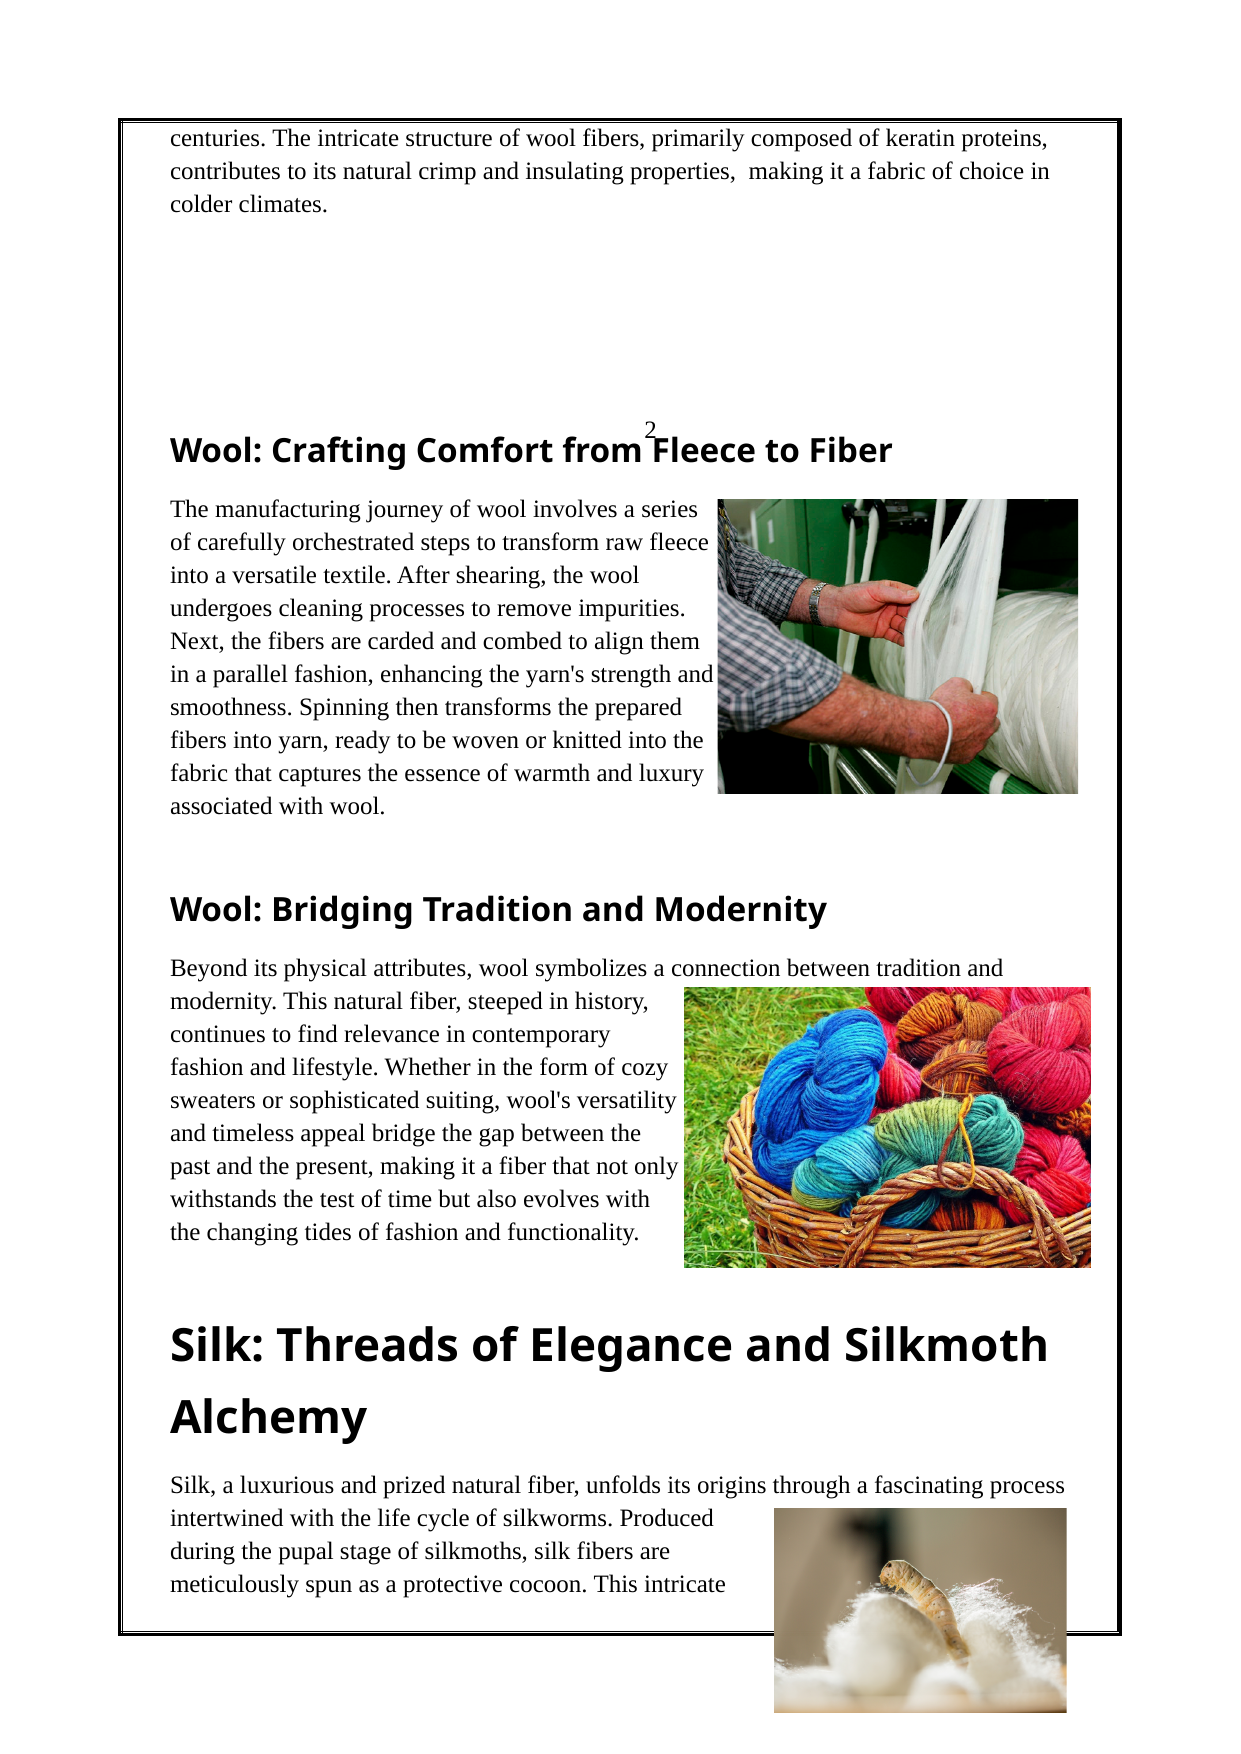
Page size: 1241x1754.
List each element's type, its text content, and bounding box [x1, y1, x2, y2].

text Beyond its physical attributes, wool symbolizes a connection between tradition and modernity. This natural fiber, steeped in history, continues to find relevance in contemporary fashion and lifestyle. Whether in the form of cozy sweaters or sophisticated suiting, wool's versatility and timeless appeal bridge the gap between the past and the present, making it a fiber that not only withstands the test of time but also evolves with the changing tides of fashion and functionality. [170, 953, 1070, 1246]
picture [774, 1508, 1067, 1713]
text Wool: Crafting Comfort from Fleece to Fiber [170, 427, 1070, 472]
text The manufacturing journey of wool involves a series of carefully orchestrated steps to transform raw fleece into a versatile textile. After shearing, the wool undergoes cleaning processes to remove impurities. Next, the fibers are carded and combed to align them in a parallel fashion, enhancing the yarn's strength and smoothness. Spinning then transforms the prepared fibers into yarn, ready to be woven or knitted into the fabric that captures the essence of warmth and luxury associated with wool. [170, 494, 1070, 820]
text Silk, a luxurious and prized natural fiber, unfolds its origins through a fascinating process intertwined with the life cycle of silkworms. Produced during the pupal stage of silkmoths, silk fibers are meticulously spun as a protective cocoon. This intricate [170, 1470, 1070, 1598]
text Wool: Bridging Tradition and Modernity [170, 886, 1070, 932]
picture [684, 987, 1091, 1268]
text Silk: Threads of Elegance and Silkmoth Alchemy [170, 1312, 1070, 1446]
text centuries. The intricate structure of wool fibers, primarily composed of keratin proteins, contributes to its natural crimp and insulating properties, making it a fabric of choice in colder climates. [170, 123, 1070, 218]
picture [717, 499, 1079, 794]
